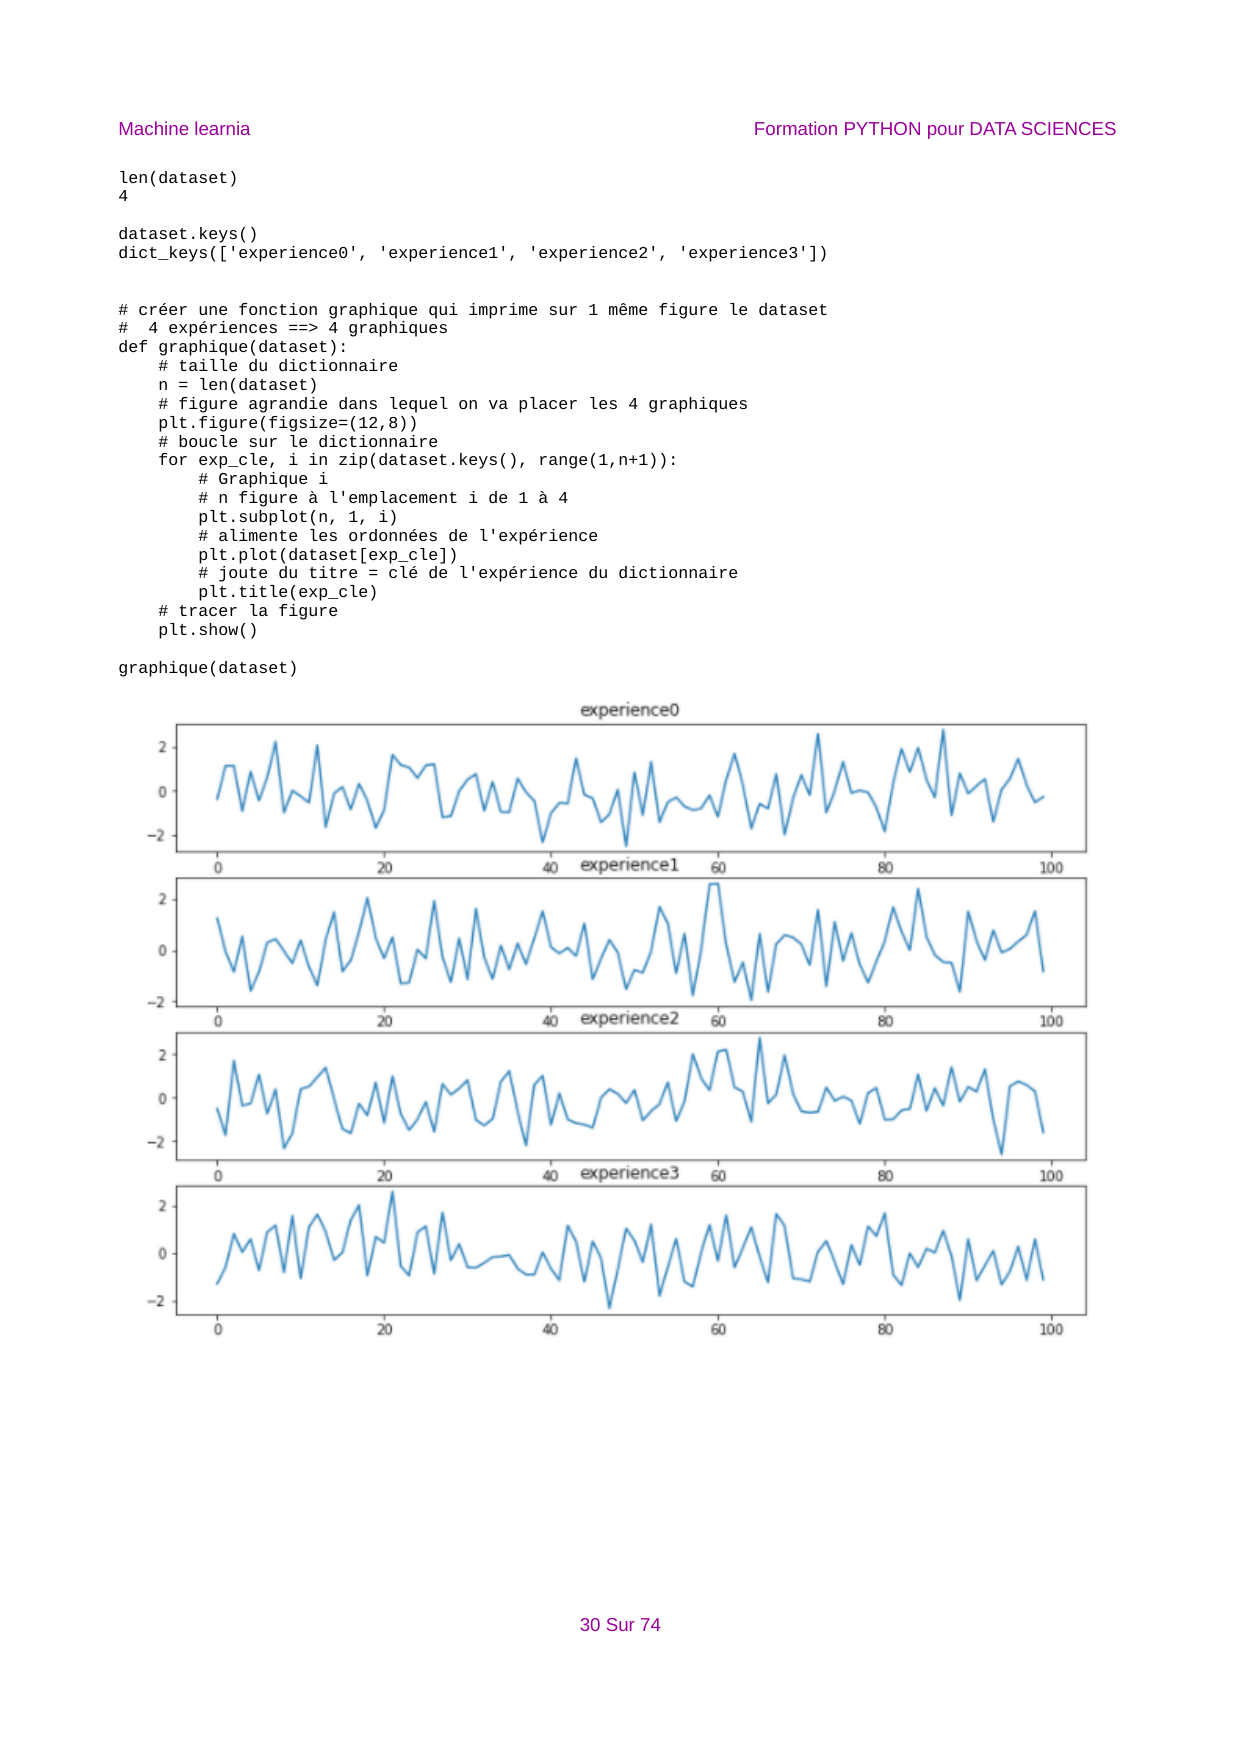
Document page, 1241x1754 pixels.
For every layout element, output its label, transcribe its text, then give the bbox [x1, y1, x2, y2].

text # créer une fonction graphique qui imprime sur 1 même figure le dataset [118, 301, 1122, 320]
text len(dataset) [118, 169, 1122, 188]
text for exp_cle, i in zip(dataset.keys(), range(1,n+1)): [118, 452, 1122, 471]
text graphique(dataset) [118, 659, 1122, 678]
text plt.show() [118, 622, 1122, 641]
text plt.figure(figsize=(12,8)) [118, 414, 1122, 433]
text plt.subplot(n, 1, i) [118, 508, 1122, 527]
text # figure agrandie dans lequel on va placer les 4 graphiques [118, 395, 1122, 414]
text 4 [118, 188, 1122, 207]
text # n figure à l'emplacement i de 1 à 4 [118, 490, 1122, 508]
picture [137, 697, 1103, 1352]
text plt.plot(dataset[exp_cle]) [118, 546, 1122, 565]
text # tracer la figure [118, 603, 1122, 622]
text # boucle sur le dictionnaire [118, 433, 1122, 452]
text # Graphique i [118, 471, 1122, 490]
text def graphique(dataset): [118, 339, 1122, 358]
text dict_keys(['experience0', 'experience1', 'experience2', 'experience3']) [118, 244, 1122, 263]
text # alimente les ordonnées de l'expérience [118, 527, 1122, 546]
text # joute du titre = clé de l'expérience du dictionnaire [118, 565, 1122, 584]
text # taille du dictionnaire [118, 358, 1122, 377]
text # 4 expériences ==> 4 graphiques [118, 320, 1122, 339]
text dataset.keys() [118, 226, 1122, 244]
text n = len(dataset) [118, 377, 1122, 395]
text plt.title(exp_cle) [118, 584, 1122, 603]
